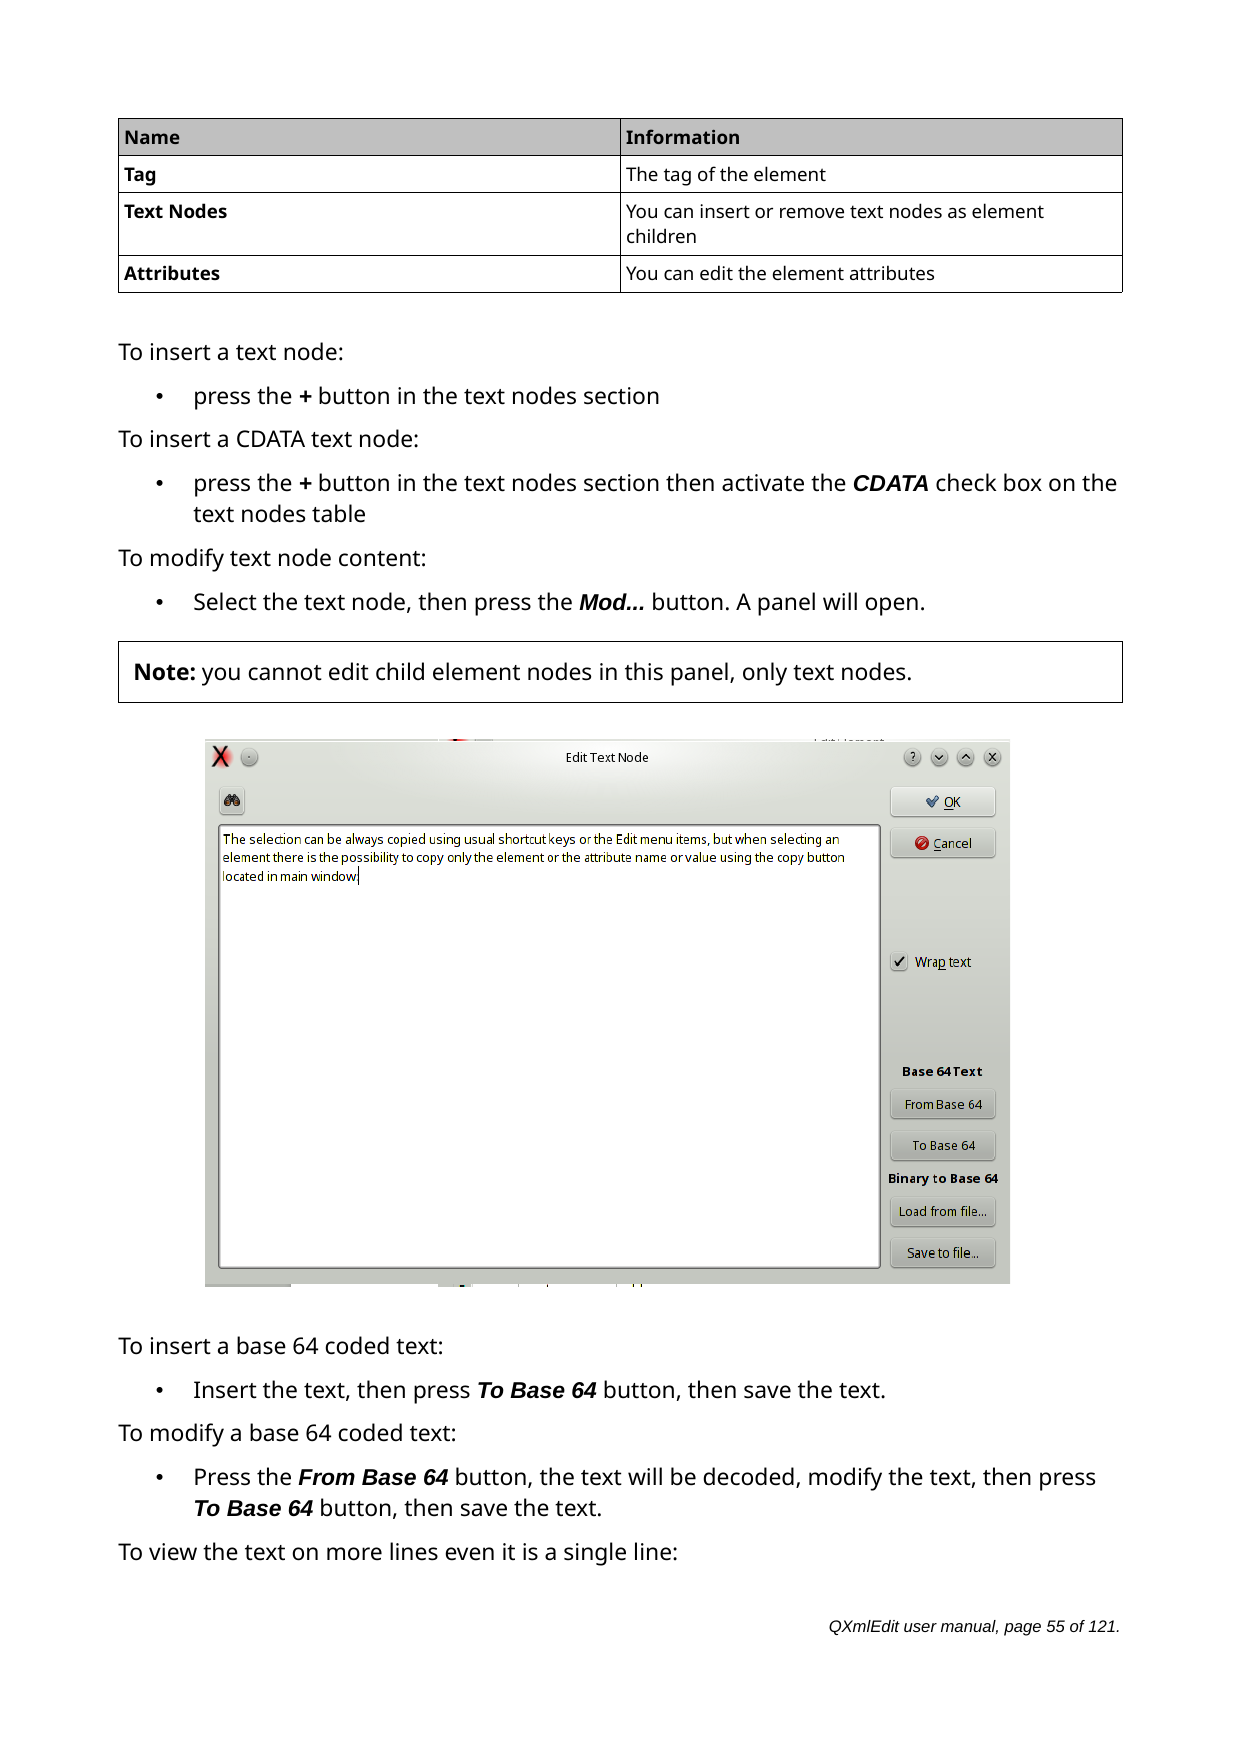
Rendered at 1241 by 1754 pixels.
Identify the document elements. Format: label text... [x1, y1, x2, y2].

list Select the text node, then press the Mod... button. A panel will open. [156, 586, 1122, 617]
picture [205, 739, 1011, 1287]
text To insert a base 64 coded text: [118, 1330, 1122, 1361]
text To modify text node content: [118, 542, 1122, 573]
text To modify a base 64 coded text: [118, 1417, 1122, 1449]
table_cell Tag [119, 156, 620, 192]
table_header Information [621, 119, 1122, 155]
text To insert a CDATA text node: [118, 423, 1122, 454]
table_cell You can edit the element attributes [621, 256, 1122, 292]
table_header Name [119, 119, 620, 155]
table_cell The tag of the element [621, 156, 1122, 192]
list press the + button in the text nodes section then activate the CDATA check box on the text nodes table [156, 467, 1122, 529]
list press the + button in the text nodes section [156, 379, 1122, 411]
text Note: you cannot edit child element nodes in this panel, only text nodes. [119, 642, 1122, 702]
table_cell Text Nodes [119, 193, 620, 255]
table_cell You can insert or remove text nodes as element children [621, 193, 1122, 255]
list Insert the text, then press To Base 64 button, then save the text. [156, 1374, 1122, 1405]
text To insert a text node: [118, 336, 1122, 367]
text To view the text on more lines even it is a single line: [118, 1536, 1122, 1567]
list Press the From Base 64 button, the text will be decoded, modify the text, then press To Base 64 button, then save the text. [156, 1461, 1122, 1524]
table_cell Attributes [119, 256, 620, 292]
